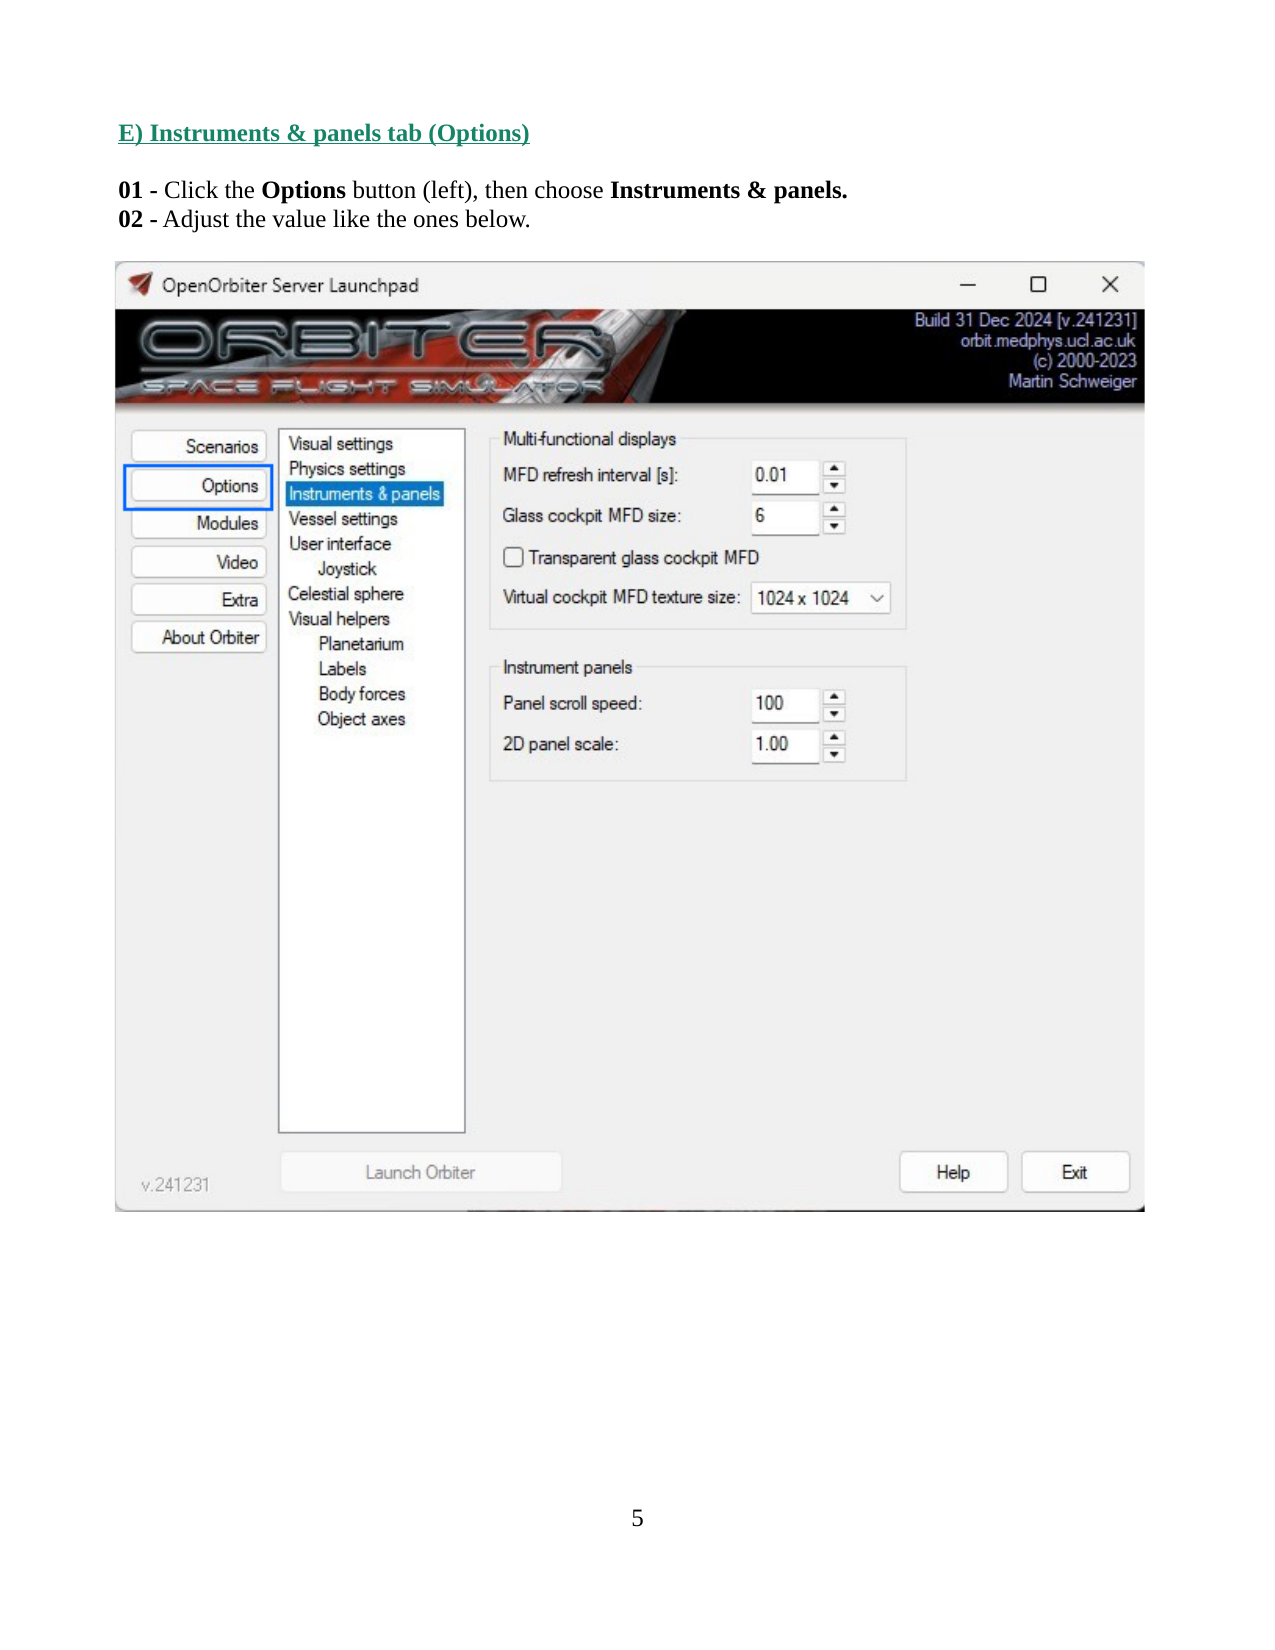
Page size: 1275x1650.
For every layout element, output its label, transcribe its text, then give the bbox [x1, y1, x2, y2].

text E) Instruments & panels tab (Options) [118, 118, 1157, 147]
text 02 - Adjust the value like the ones below. [118, 204, 1157, 233]
picture [114, 261, 1145, 1212]
text 01 - Click the Options button (left), then choose Instruments & panels. [118, 176, 1157, 204]
